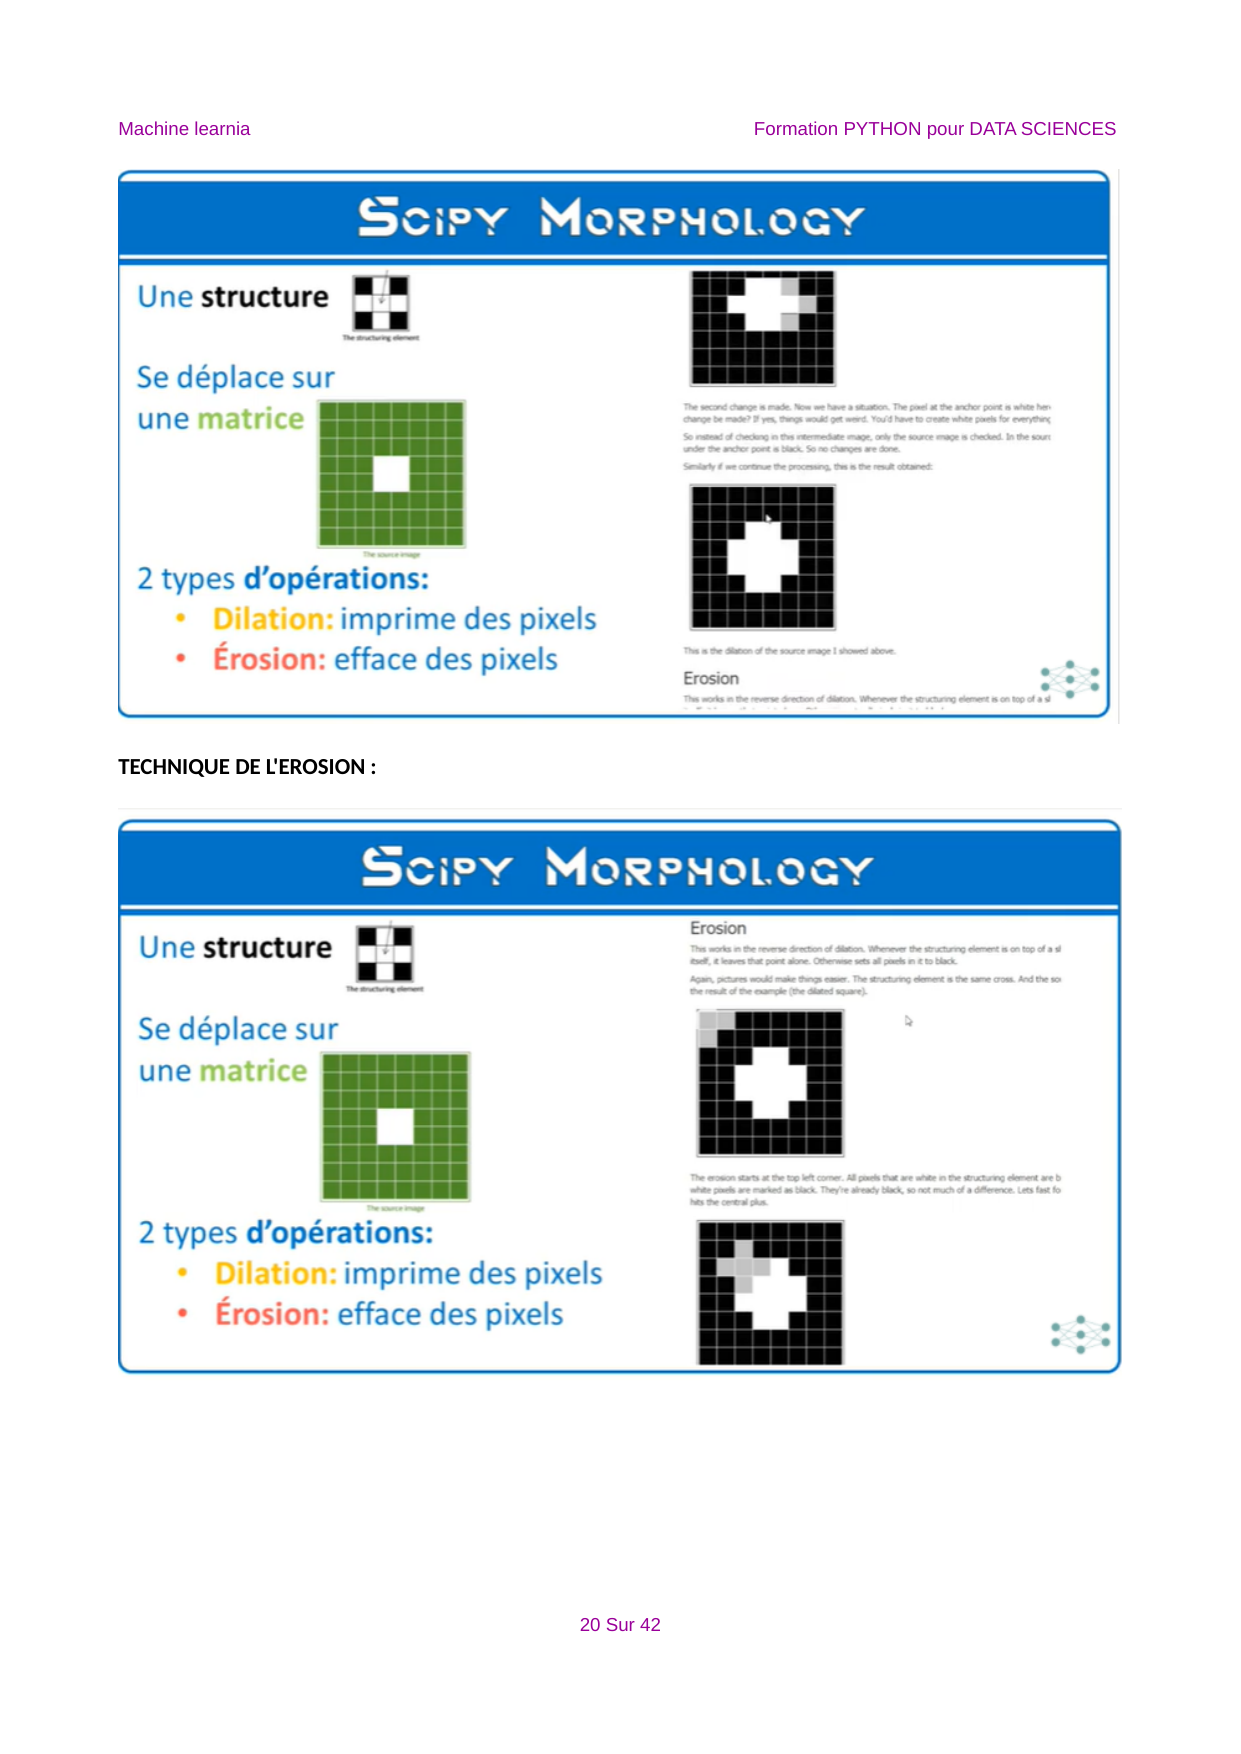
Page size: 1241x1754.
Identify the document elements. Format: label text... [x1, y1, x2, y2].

picture [118, 808, 1122, 1381]
text TECHNIQUE DE L'EROSION : [118, 752, 1122, 780]
picture [118, 169, 1122, 724]
